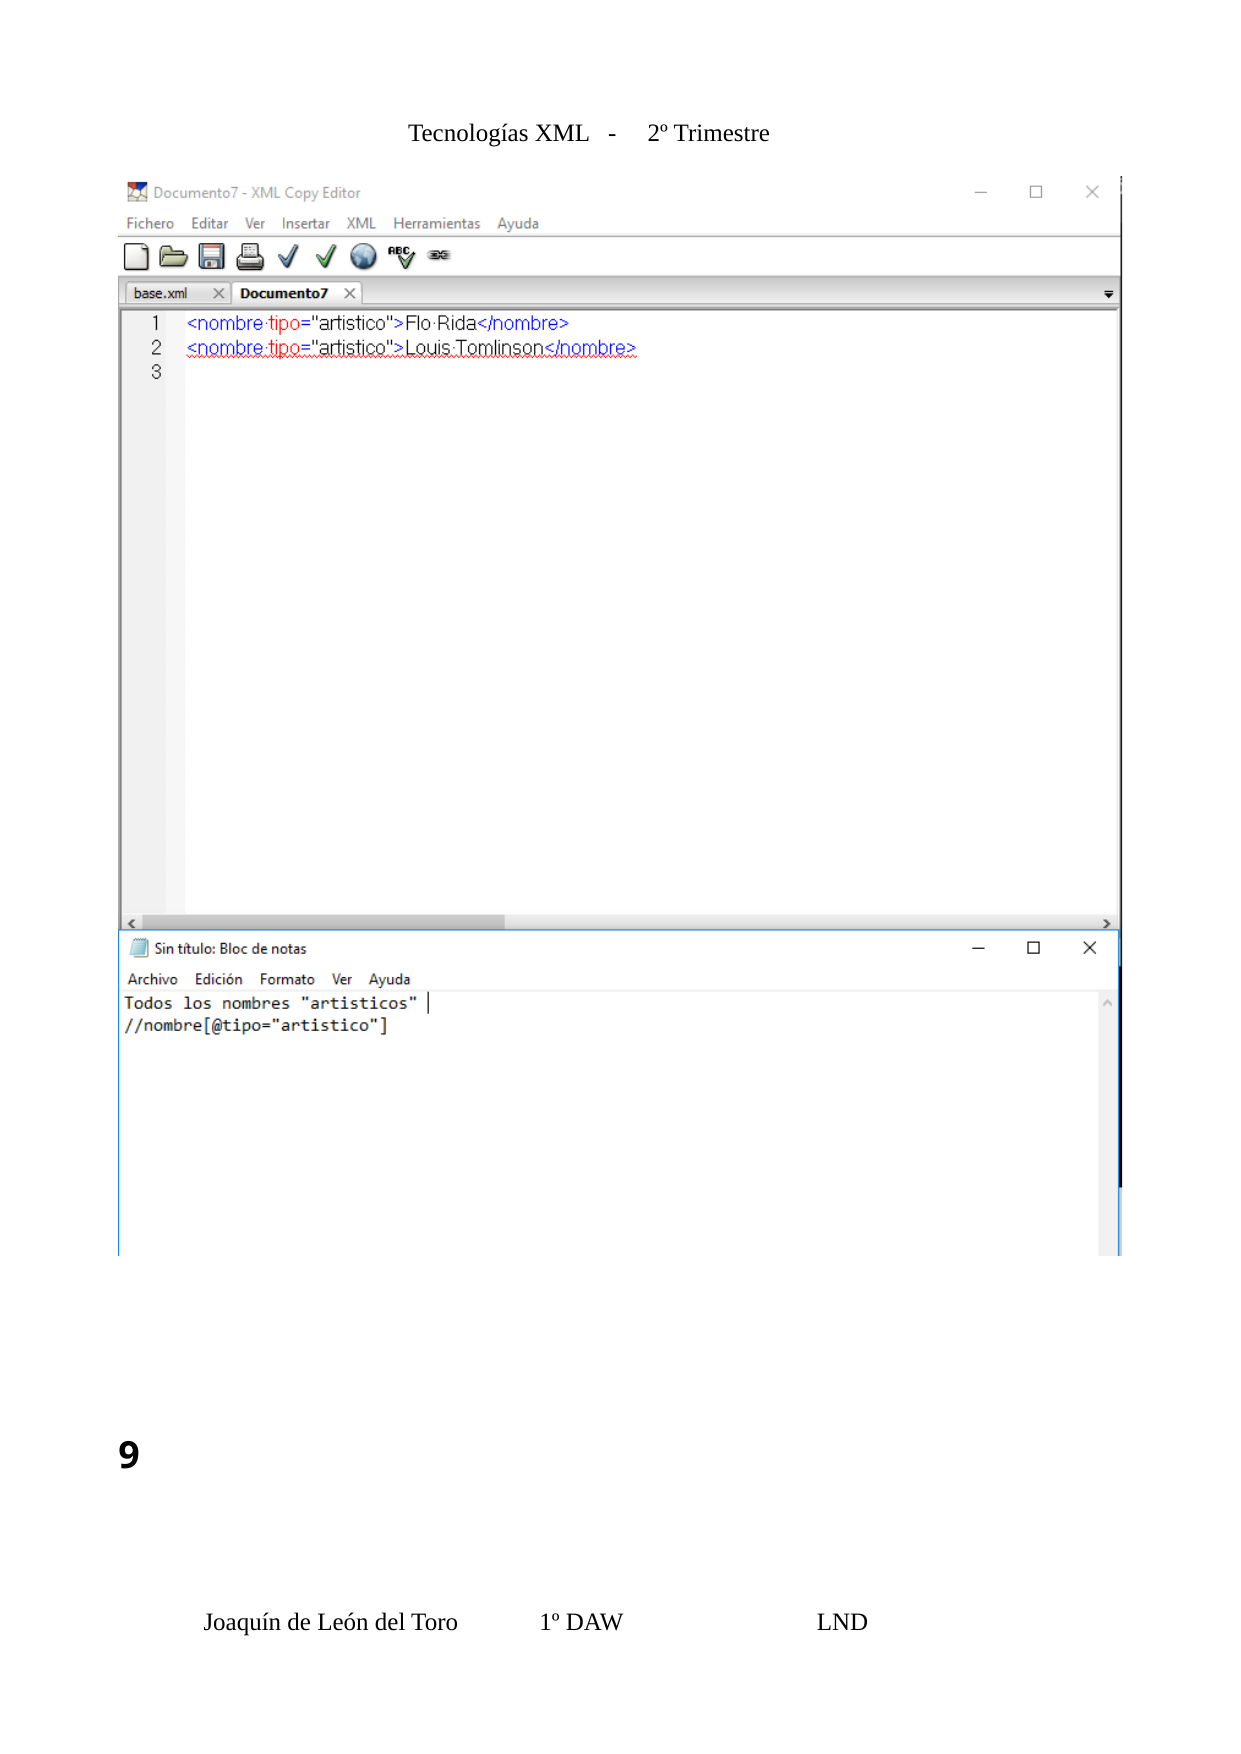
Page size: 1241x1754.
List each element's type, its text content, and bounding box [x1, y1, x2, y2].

text 9 [118, 1428, 1122, 1479]
picture [118, 176, 1123, 1256]
